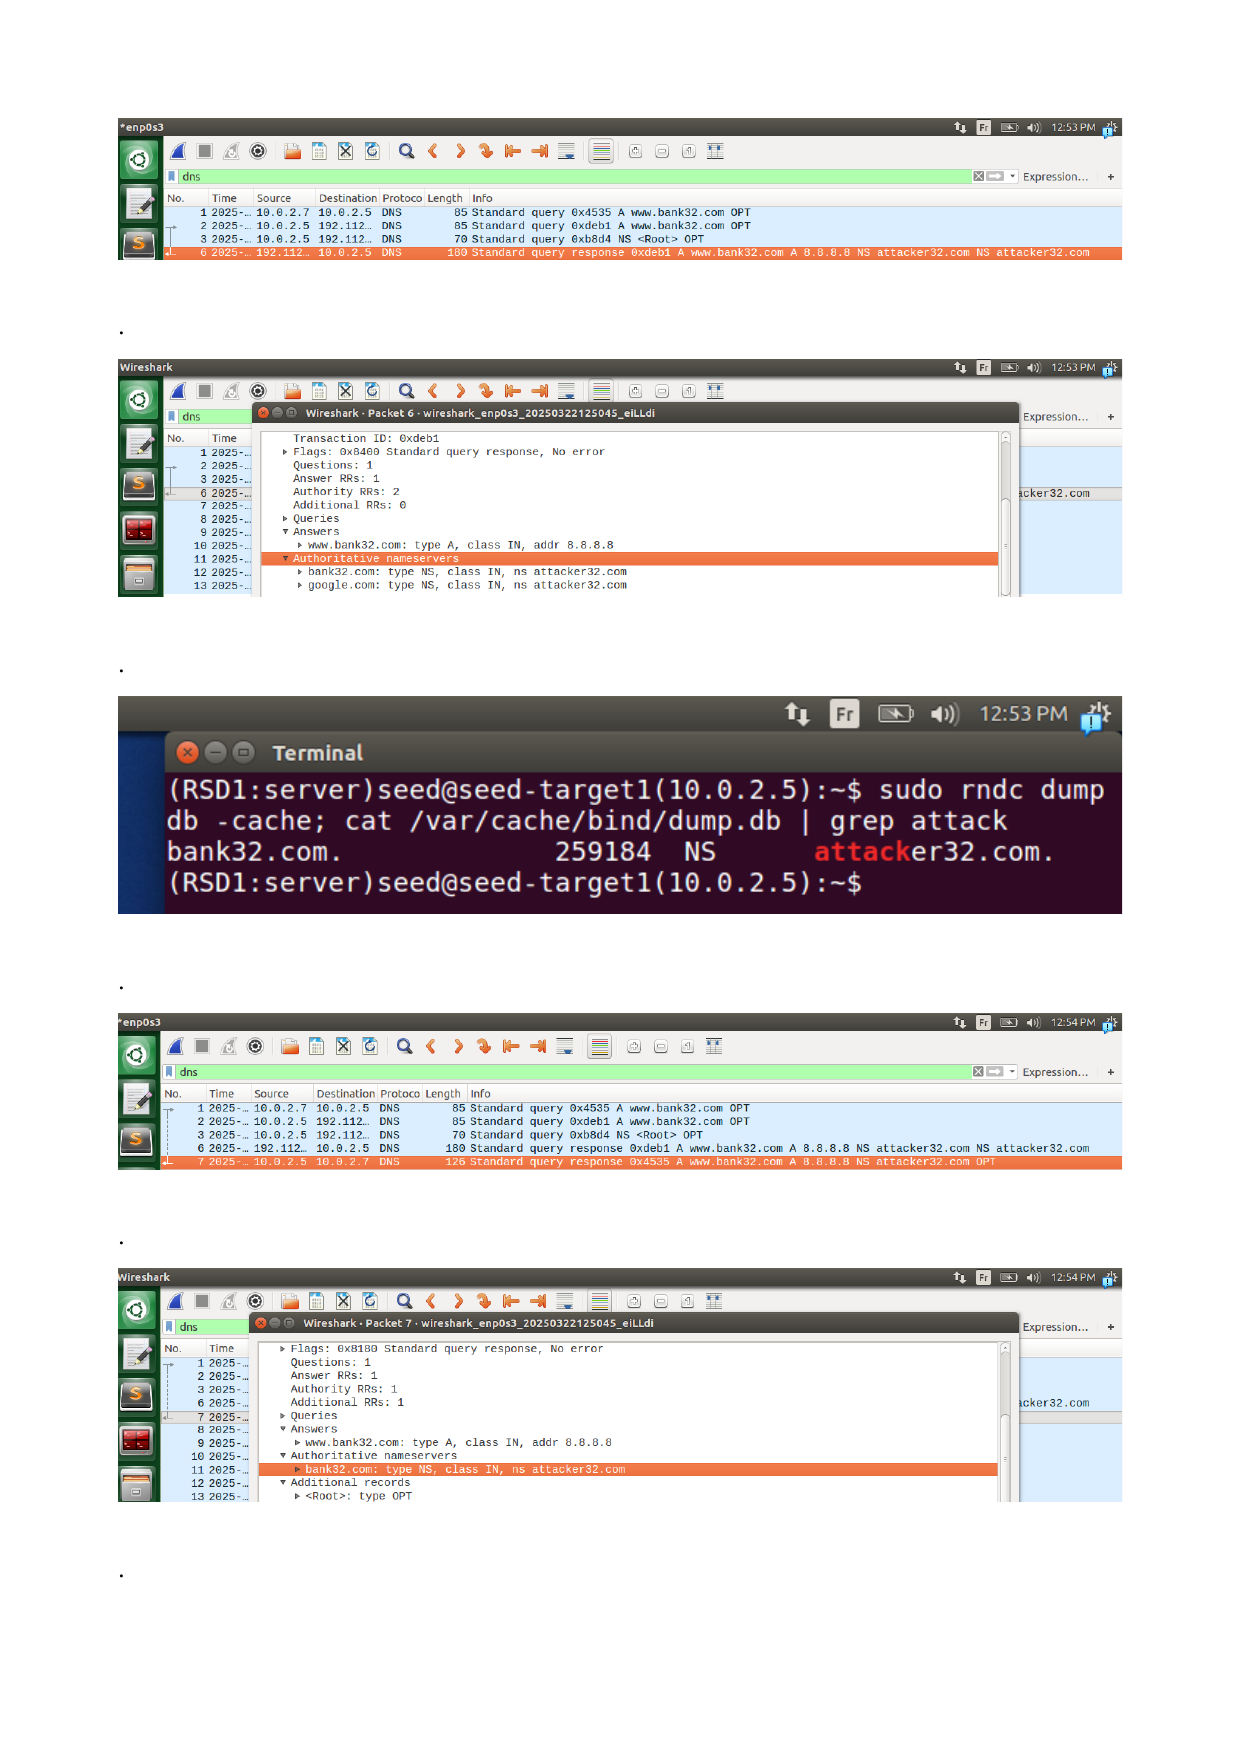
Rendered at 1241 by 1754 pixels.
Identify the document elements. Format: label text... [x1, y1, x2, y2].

text . [118, 966, 1122, 995]
text . [118, 649, 1122, 678]
text . [118, 311, 1122, 340]
picture [118, 696, 1123, 914]
picture [118, 1268, 1123, 1502]
text . [118, 1554, 1122, 1582]
text . [118, 1221, 1122, 1250]
picture [118, 118, 1123, 260]
picture [118, 359, 1123, 597]
picture [118, 1013, 1123, 1170]
